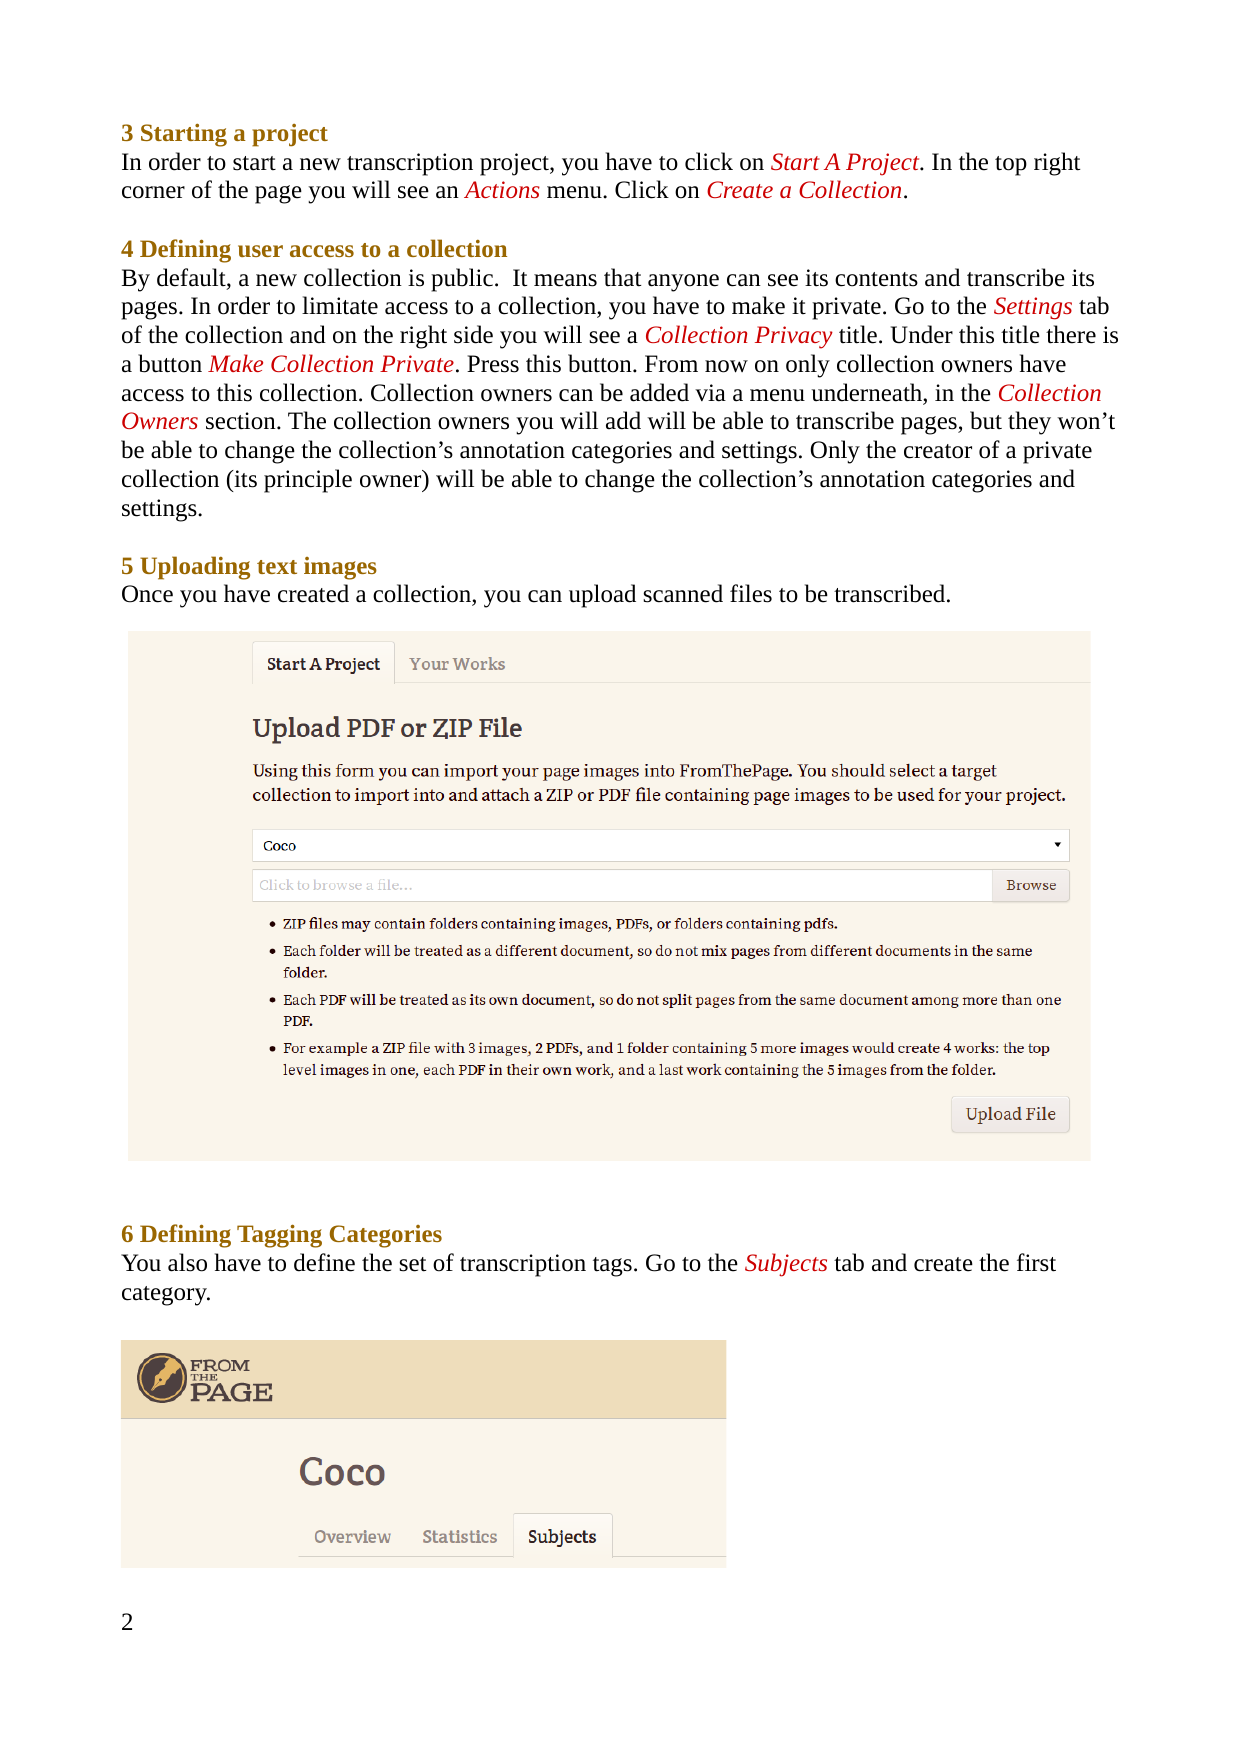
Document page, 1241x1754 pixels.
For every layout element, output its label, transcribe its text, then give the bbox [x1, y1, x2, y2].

text 5 Uploading text images Once you have created a collection, you can upload scanned files to be transcribed. [121, 551, 1122, 608]
text 3 Starting a project In order to start a new transcription project, you have to click on Start A Project. In the top right corner of the page you will see an Actions menu. Click on Create a Collection. [121, 118, 1122, 204]
picture [503, 1340, 600, 1439]
picture [858, 631, 1037, 1161]
text 4 Defining user access to a collection By default, a new collection is public. It means that anyone can see its contents and transcribe its pages. In order to limitate access to a collection, you have to make it private. Go to the Settings tab of the collection and on the right side you will see a Collection Privacy title. Under this title there is a button Make Collection Private. Press this button. From now on only collection owners have access to this collection. Collection owners can be added via a menu underneath, in the Collection Owners section. The collection owners you will add will be able to transcribe pages, but they won’t be able to change the collection’s annotation categories and settings. Only the creator of a private collection (its principle owner) will be able to change the collection’s annotation categories and settings. [121, 234, 1122, 521]
text 6 Defining Tagging Categories You also have to define the set of transcription tags. Go to the Subjects tab and create the first category. [121, 1219, 1122, 1306]
